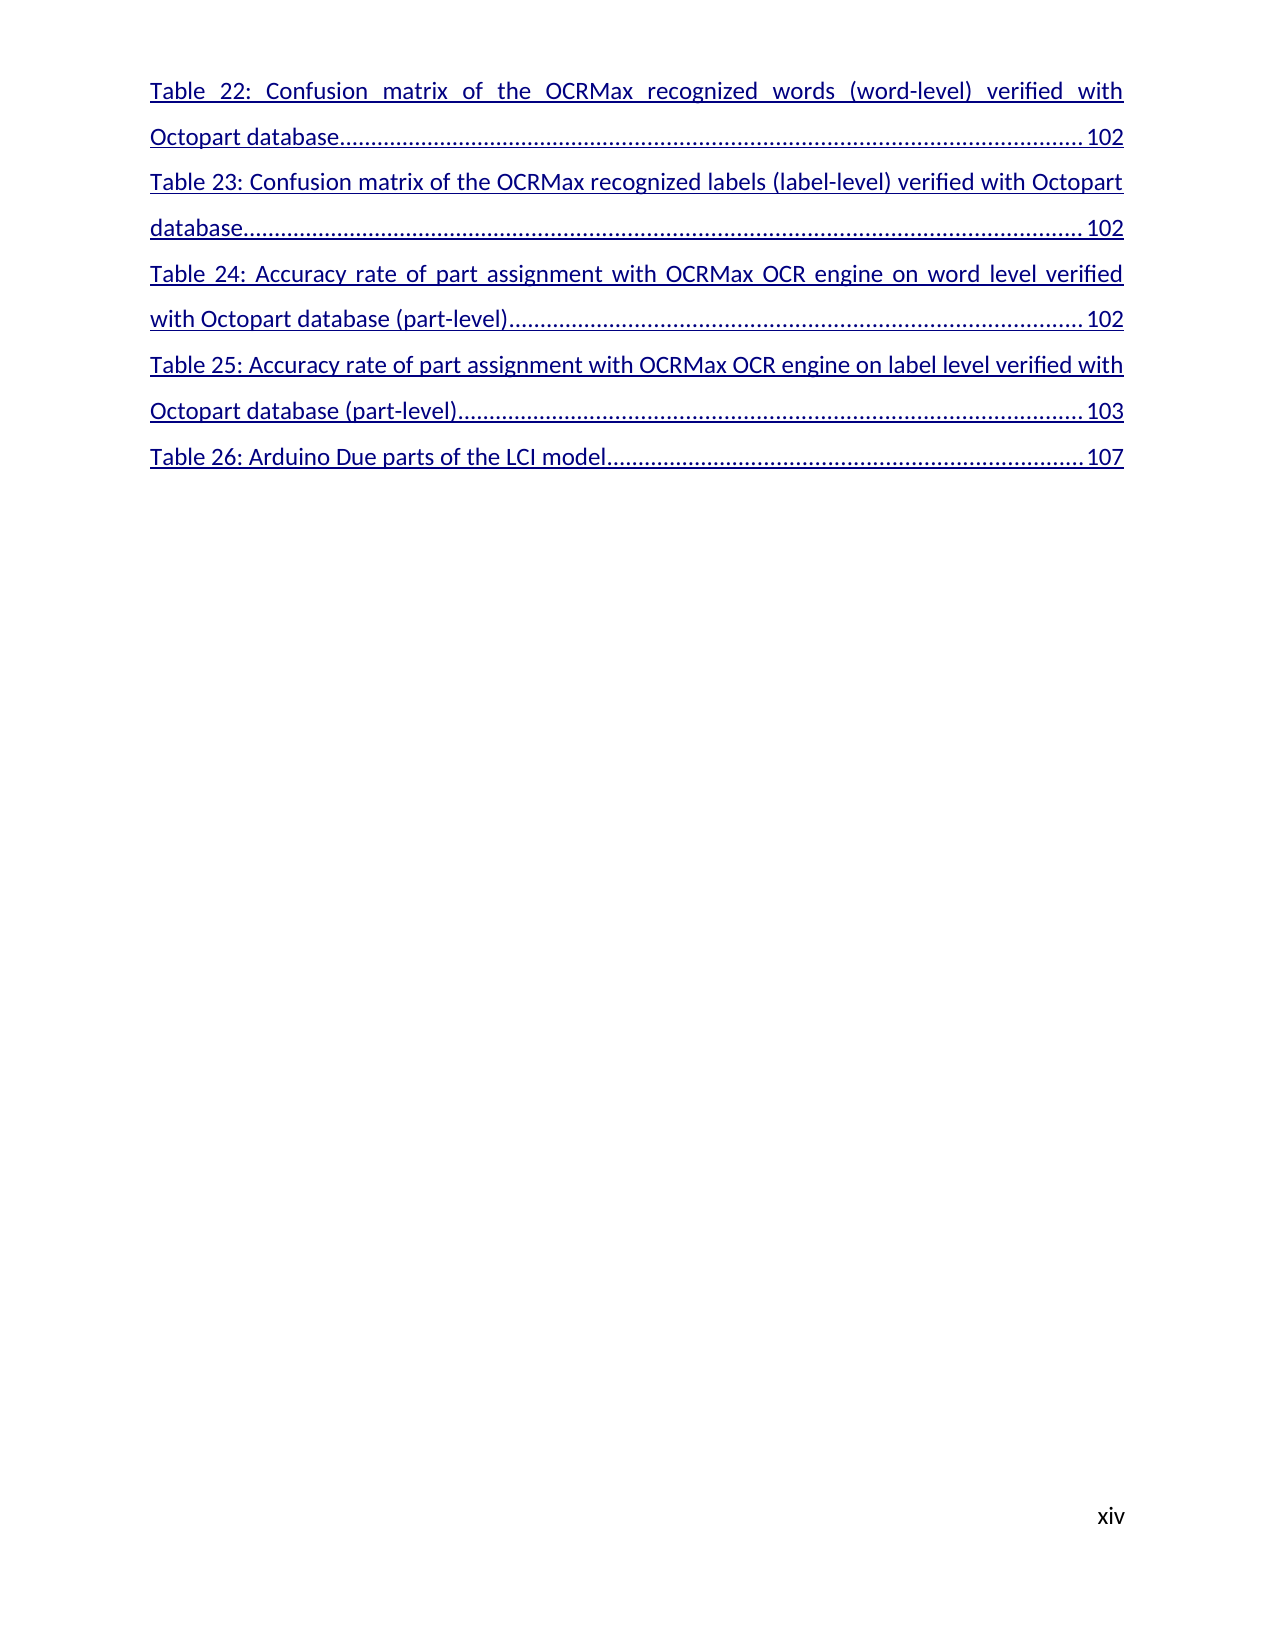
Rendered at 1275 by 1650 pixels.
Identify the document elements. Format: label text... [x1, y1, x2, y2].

text Table 22: Confusion matrix of the OCRMax recognized words (word-level) verified with Octopart database 102 [150, 75, 1125, 151]
text Table 25: Accuracy rate of part assignment with OCRMax OCR engine on label level verified with Octopart database (part-level) 103 [150, 349, 1125, 426]
text Table 24: Accuracy rate of part assignment with OCRMax OCR engine on word level verified with Octopart database (part-level) 102 [150, 258, 1125, 334]
text Table 23: Confusion matrix of the OCRMax recognized labels (label-level) verified with Octopart database 102 [150, 166, 1125, 243]
text Table 26: Arduino Due parts of the LCI model 107 [150, 441, 1125, 471]
